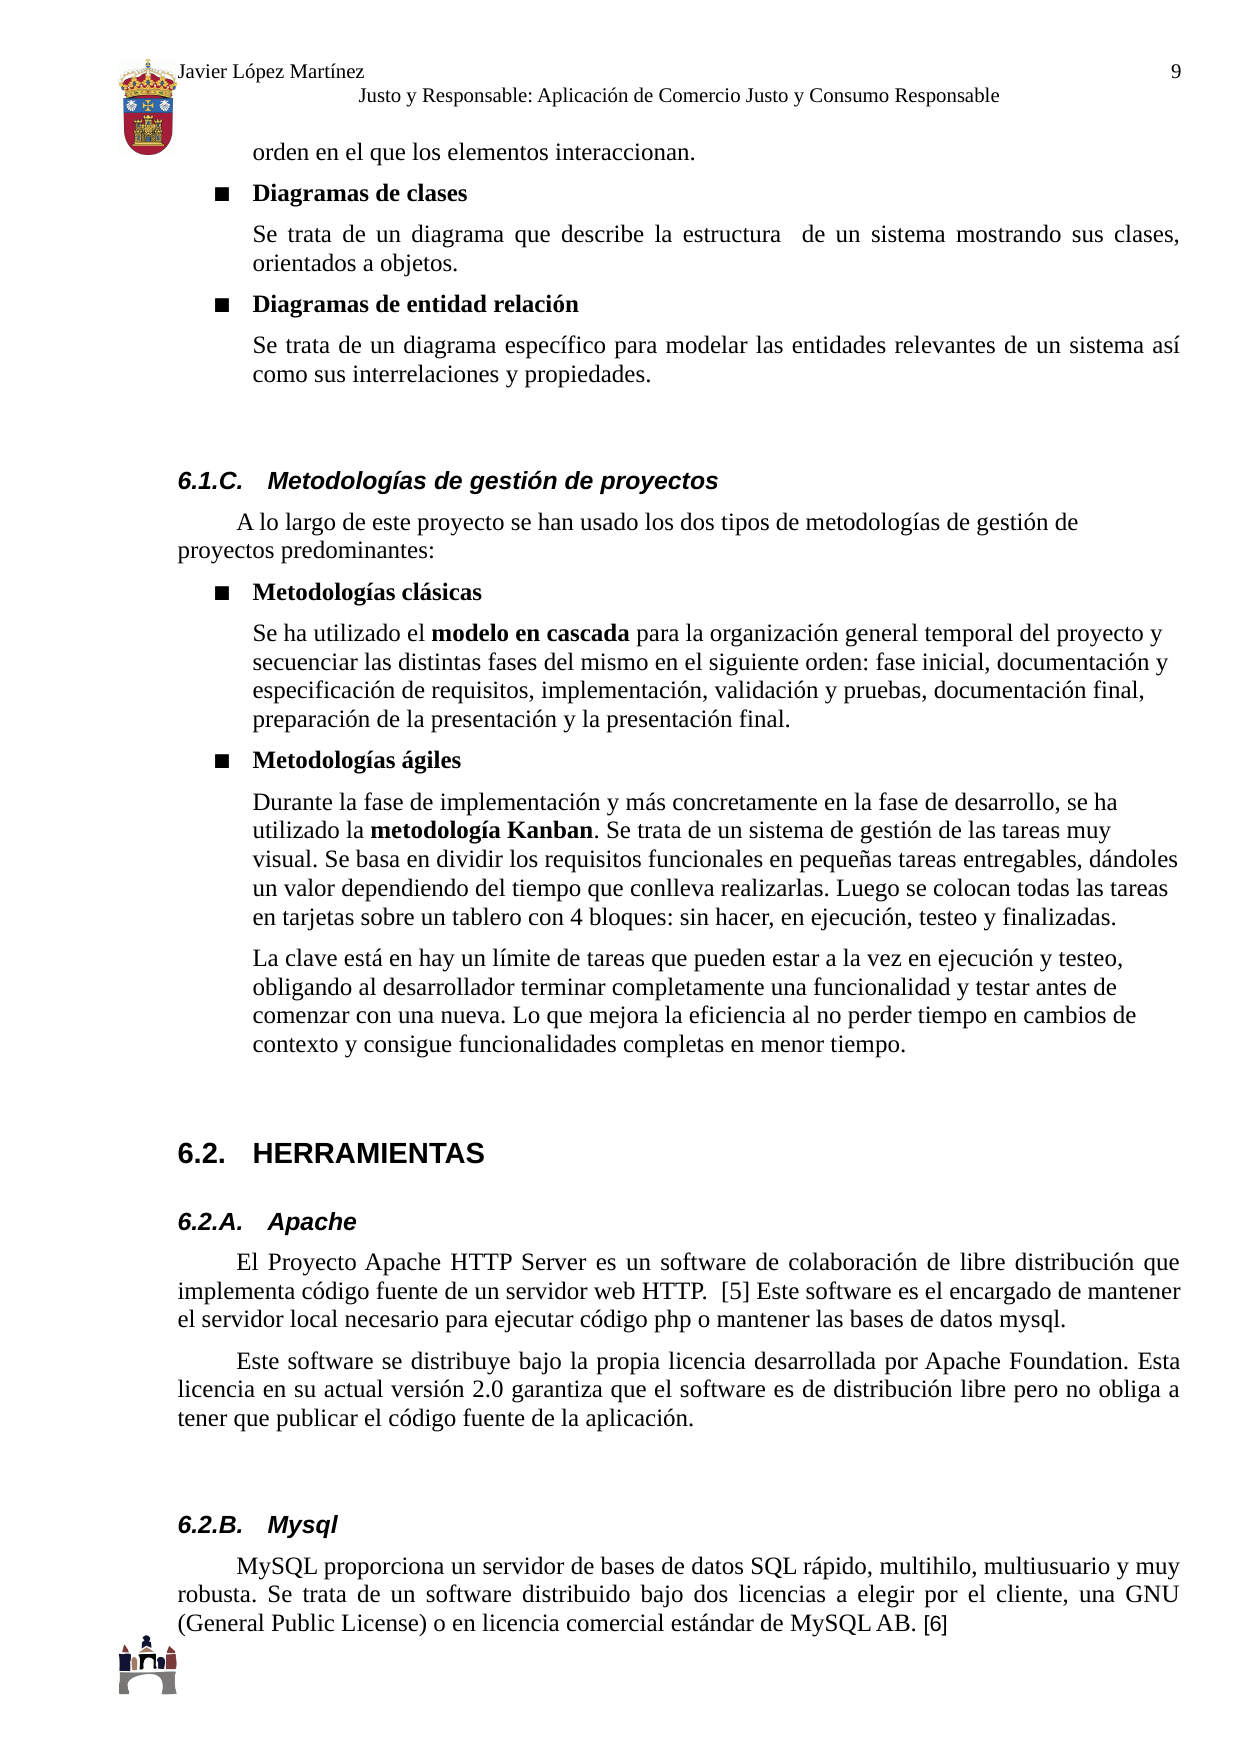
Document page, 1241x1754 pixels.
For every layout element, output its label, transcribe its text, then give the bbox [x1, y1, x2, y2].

picture [118, 1634, 178, 1695]
list Se trata de un diagrama específico para modelar las entidades relevantes de un sistema así como sus interrelaciones y propiedades. [215, 330, 1181, 388]
subtitle Metodologías de gestión de proyectos [177, 466, 1181, 495]
list Se trata de un diagrama que describe la estructura de un sistema mostrando sus clases, orientados a objetos. [215, 219, 1181, 277]
text A lo largo de este proyecto se han usado los dos tipos de metodologías de gestión de proyectos predominantes: [177, 507, 1181, 564]
subtitle Apache [177, 1207, 1181, 1235]
text Este software se distribuye bajo la propia licencia desarrollada por Apache Foundation. Esta licencia en su actual versión 2.0 garantiza que el software es de distribución libre pero no obliga a tener que publicar el código fuente de la aplicación. [177, 1346, 1181, 1432]
list Diagramas de clases [215, 178, 1181, 207]
list orden en el que los elementos interaccionan. [215, 137, 1181, 165]
text MySQL proporciona un servidor de bases de datos SQL rápido, multihilo, multiusuario y muy robusta. Se trata de un software distribuido bajo dos licencias a elegir por el cliente, una GNU (General Public License) o en licencia comercial estándar de MySQL AB. [6] [177, 1551, 1181, 1637]
list La clave está en hay un límite de tareas que pueden estar a la vez en ejecución y testeo, obligando al desarrollador terminar completamente una funcionalidad y testar antes de comenzar con una nueva. Lo que mejora la eficiencia al no perder tiempo en cambios de contexto y consigue funcionalidades completas en menor tiempo. [215, 943, 1181, 1058]
text El Proyecto Apache HTTP Server es un software de colaboración de libre distribución que implementa código fuente de un servidor web HTTP. [5] Este software es el encargado de mantener el servidor local necesario para ejecutar código php o mantener las bases de datos mysql. [177, 1247, 1181, 1333]
subtitle HERRAMIENTAS [177, 1137, 1181, 1170]
list Metodologías ágiles [215, 746, 1181, 774]
list Se ha utilizado el modelo en cascada para la organización general temporal del proyecto y secuenciar las distintas fases del mismo en el siguiente orden: fase inicial, documentación y especificación de requisitos, implementación, validación y pruebas, documentación final, preparación de la presentación y la presentación final. [215, 618, 1181, 733]
subtitle Mysql [177, 1511, 1181, 1539]
picture [118, 59, 178, 155]
list Metodologías clásicas [215, 577, 1181, 606]
list Diagramas de entidad relación [215, 289, 1181, 318]
list Durante la fase de implementación y más concretamente en la fase de desarrollo, se ha utilizado la metodología Kanban. Se trata de un sistema de gestión de las tareas muy visual. Se basa en dividir los requisitos funcionales en pequeñas tareas entregables, dándoles un valor dependiendo del tiempo que conlleva realizarlas. Luego se colocan todas las tareas en tarjetas sobre un tablero con 4 bloques: sin hacer, en ejecución, testeo y finalizadas. [215, 787, 1181, 931]
